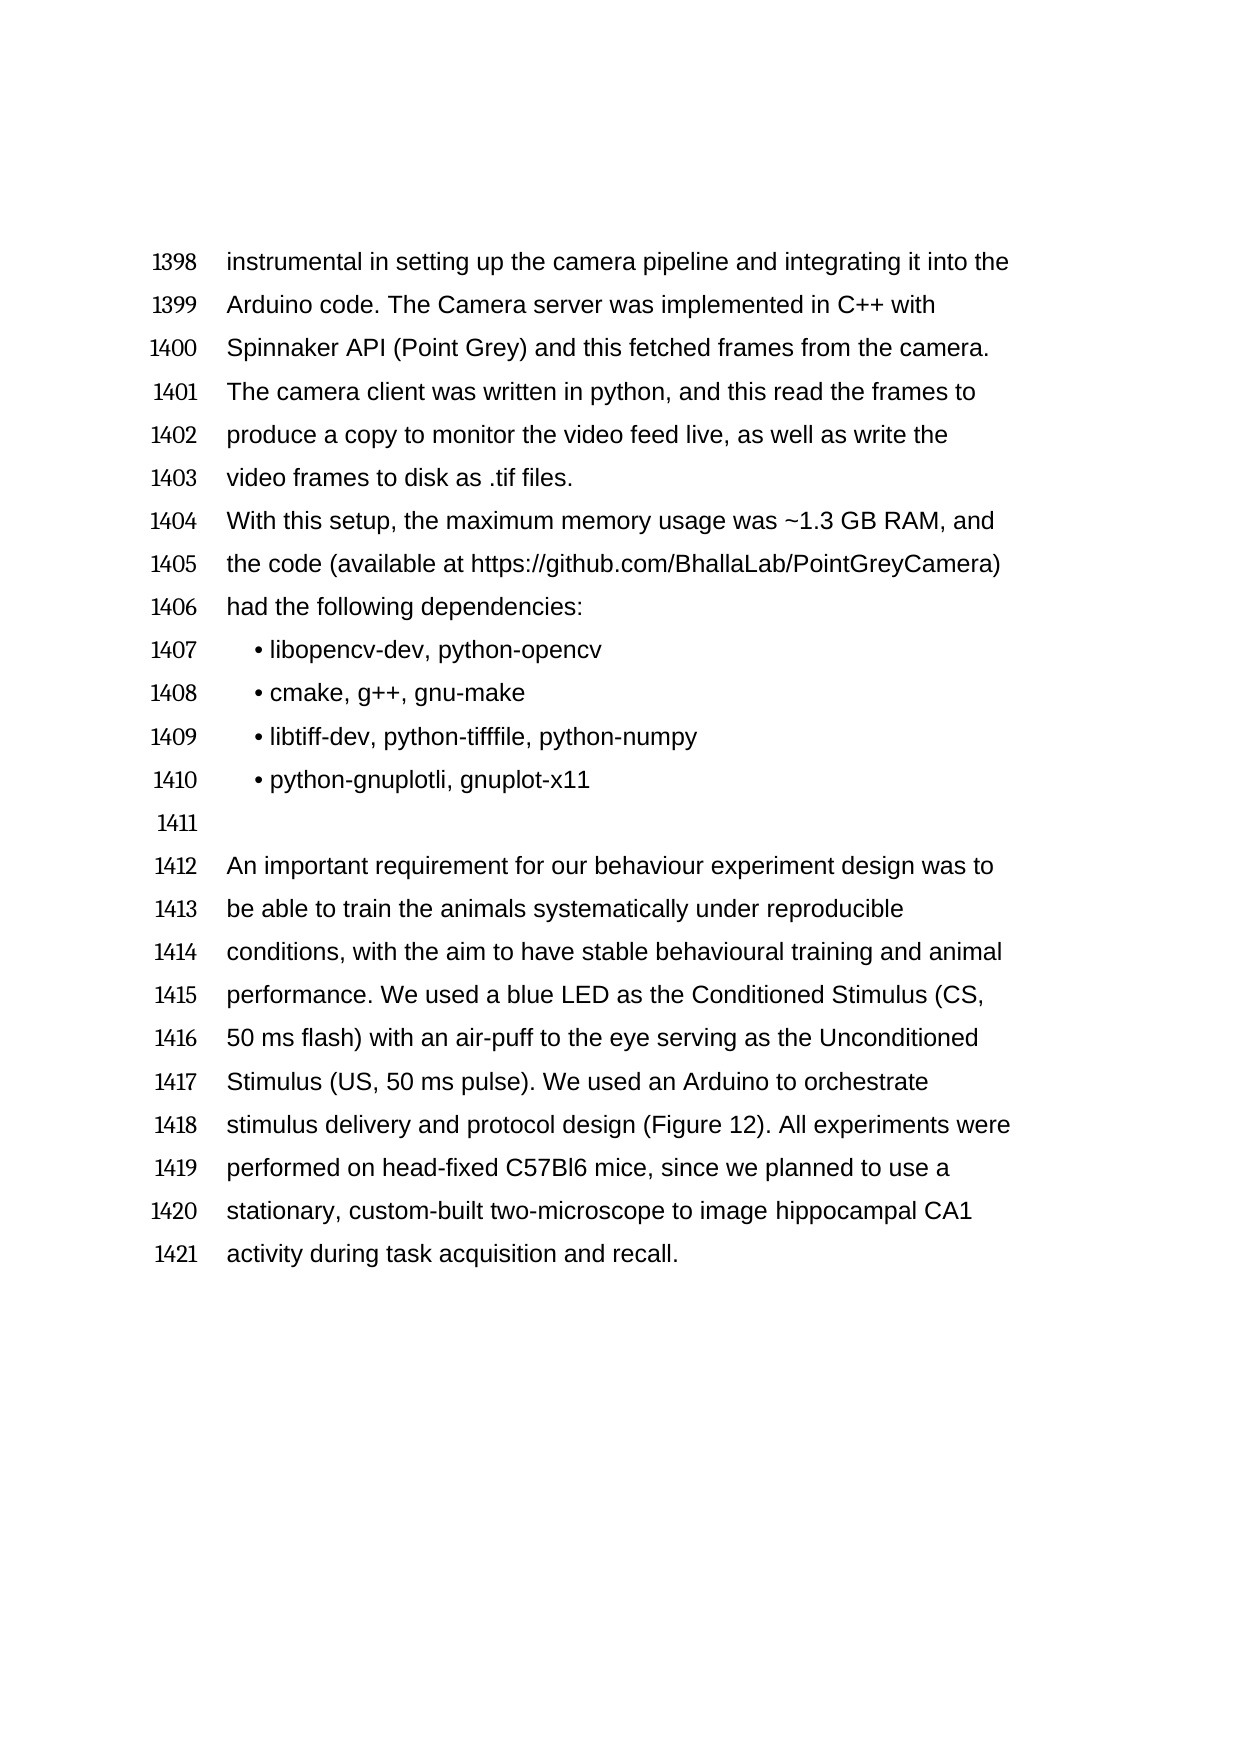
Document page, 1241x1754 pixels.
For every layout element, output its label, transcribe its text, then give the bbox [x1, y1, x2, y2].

text An important requirement for our behaviour experiment design was to be able to train the animals systematically under reproducible conditions, with the aim to have stable behavioural training and animal performance. We used a blue LED as the Conditioned Stimulus (CS, 50 ms flash) with an air-puff to the eye serving as the Unconditioned Stimulus (US, 50 ms pulse). We used an Arduino to orchestrate stimulus delivery and protocol design (Figure 12). All experiments were performed on head-fixed C57Bl6 mice, since we planned to use a stationary, custom-built two-microscope to image hippocampal CA1 activity during task acquisition and recall. [226, 851, 1014, 1268]
text • python-gnuplotli, gnuplot-x11 [226, 765, 1014, 793]
text instrumental in setting up the camera pipeline and integrating it into the Arduino code. The Camera server was implemented in C++ with Spinnaker API (Point Grey) and this fetched frames from the camera. The camera client was written in python, and this read the frames to produce a copy to monitor the video feed live, as well as write the video frames to disk as .tif files. [226, 247, 1014, 492]
text • cmake, g++, gnu-make [226, 678, 1014, 707]
text • libtiff-dev, python-tifffile, python-numpy [226, 722, 1014, 750]
text • libopencv-dev, python-opencv [226, 635, 1014, 664]
text With this setup, the maximum memory usage was ~1.3 GB RAM, and the code (available at https://github.com/BhallaLab/PointGreyCamera) had the following dependencies: [226, 506, 1014, 621]
